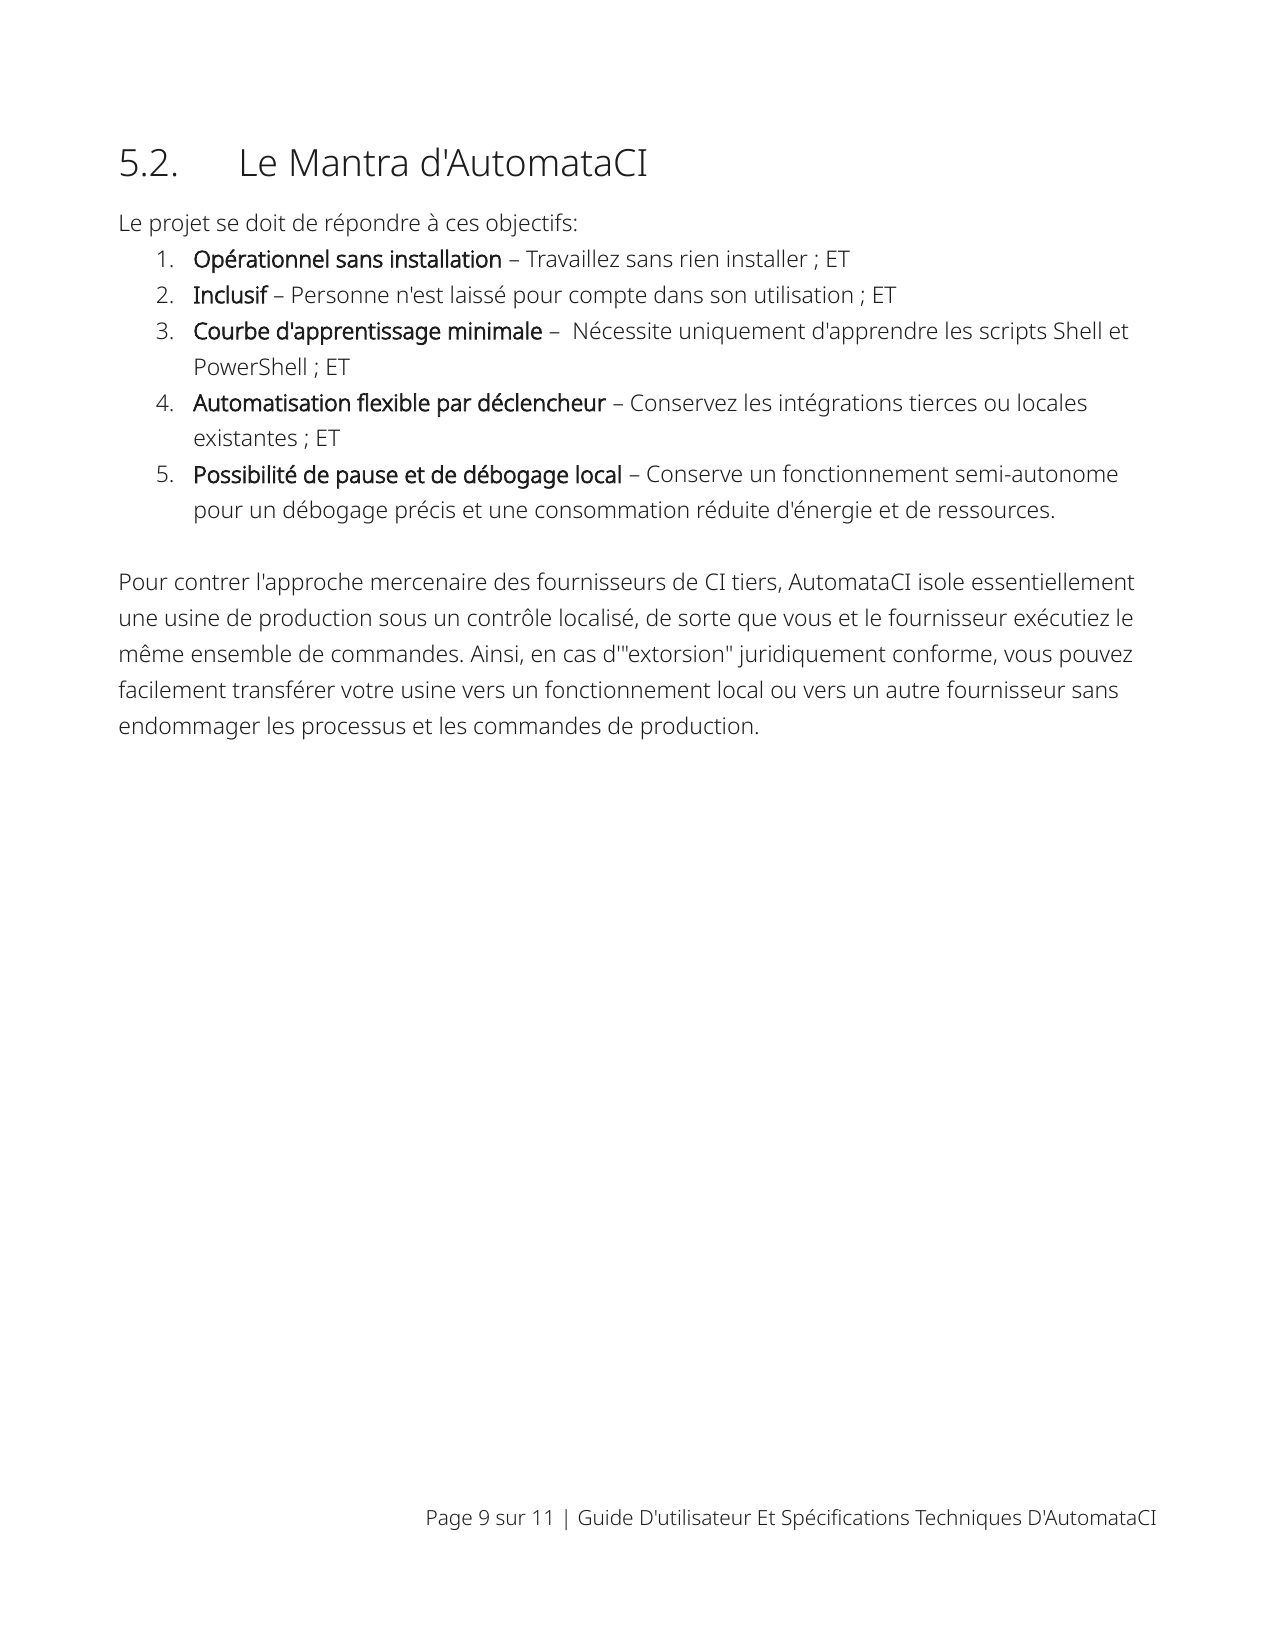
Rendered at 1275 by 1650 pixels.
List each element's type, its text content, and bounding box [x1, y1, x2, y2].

list Courbe d'apprentissage minimale – Nécessite uniquement d'apprendre les scripts Shell et PowerShell ; ET [156, 314, 1157, 382]
subtitle Le Mantra d'AutomataCI [118, 136, 1157, 187]
list Opérationnel sans installation – Travaillez sans rien installer ; ET [156, 243, 1157, 274]
text Le projet se doit de répondre à ces objectifs: [118, 207, 1157, 238]
text Pour contrer l'approche mercenaire des fournisseurs de CI tiers, AutomataCI isole essentiellement une usine de production sous un contrôle localisé, de sorte que vous et le fournisseur exécutiez le même ensemble de commandes. Ainsi, en cas d'"extorsion" juridiquement conforme, vous pouvez facilement transférer votre usine vers un fonctionnement local ou vers un autre fournisseur sans endommager les processus et les commandes de production. [118, 566, 1157, 741]
list Automatisation flexible par déclencheur – Conservez les intégrations tierces ou locales existantes ; ET [156, 386, 1157, 454]
list Inclusif – Personne n'est laissé pour compte dans son utilisation ; ET [156, 279, 1157, 310]
list Possibilité de pause et de débogage local – Conserve un fonctionnement semi-autonome pour un débogage précis et une consommation réduite d'énergie et de ressources. [156, 458, 1157, 526]
